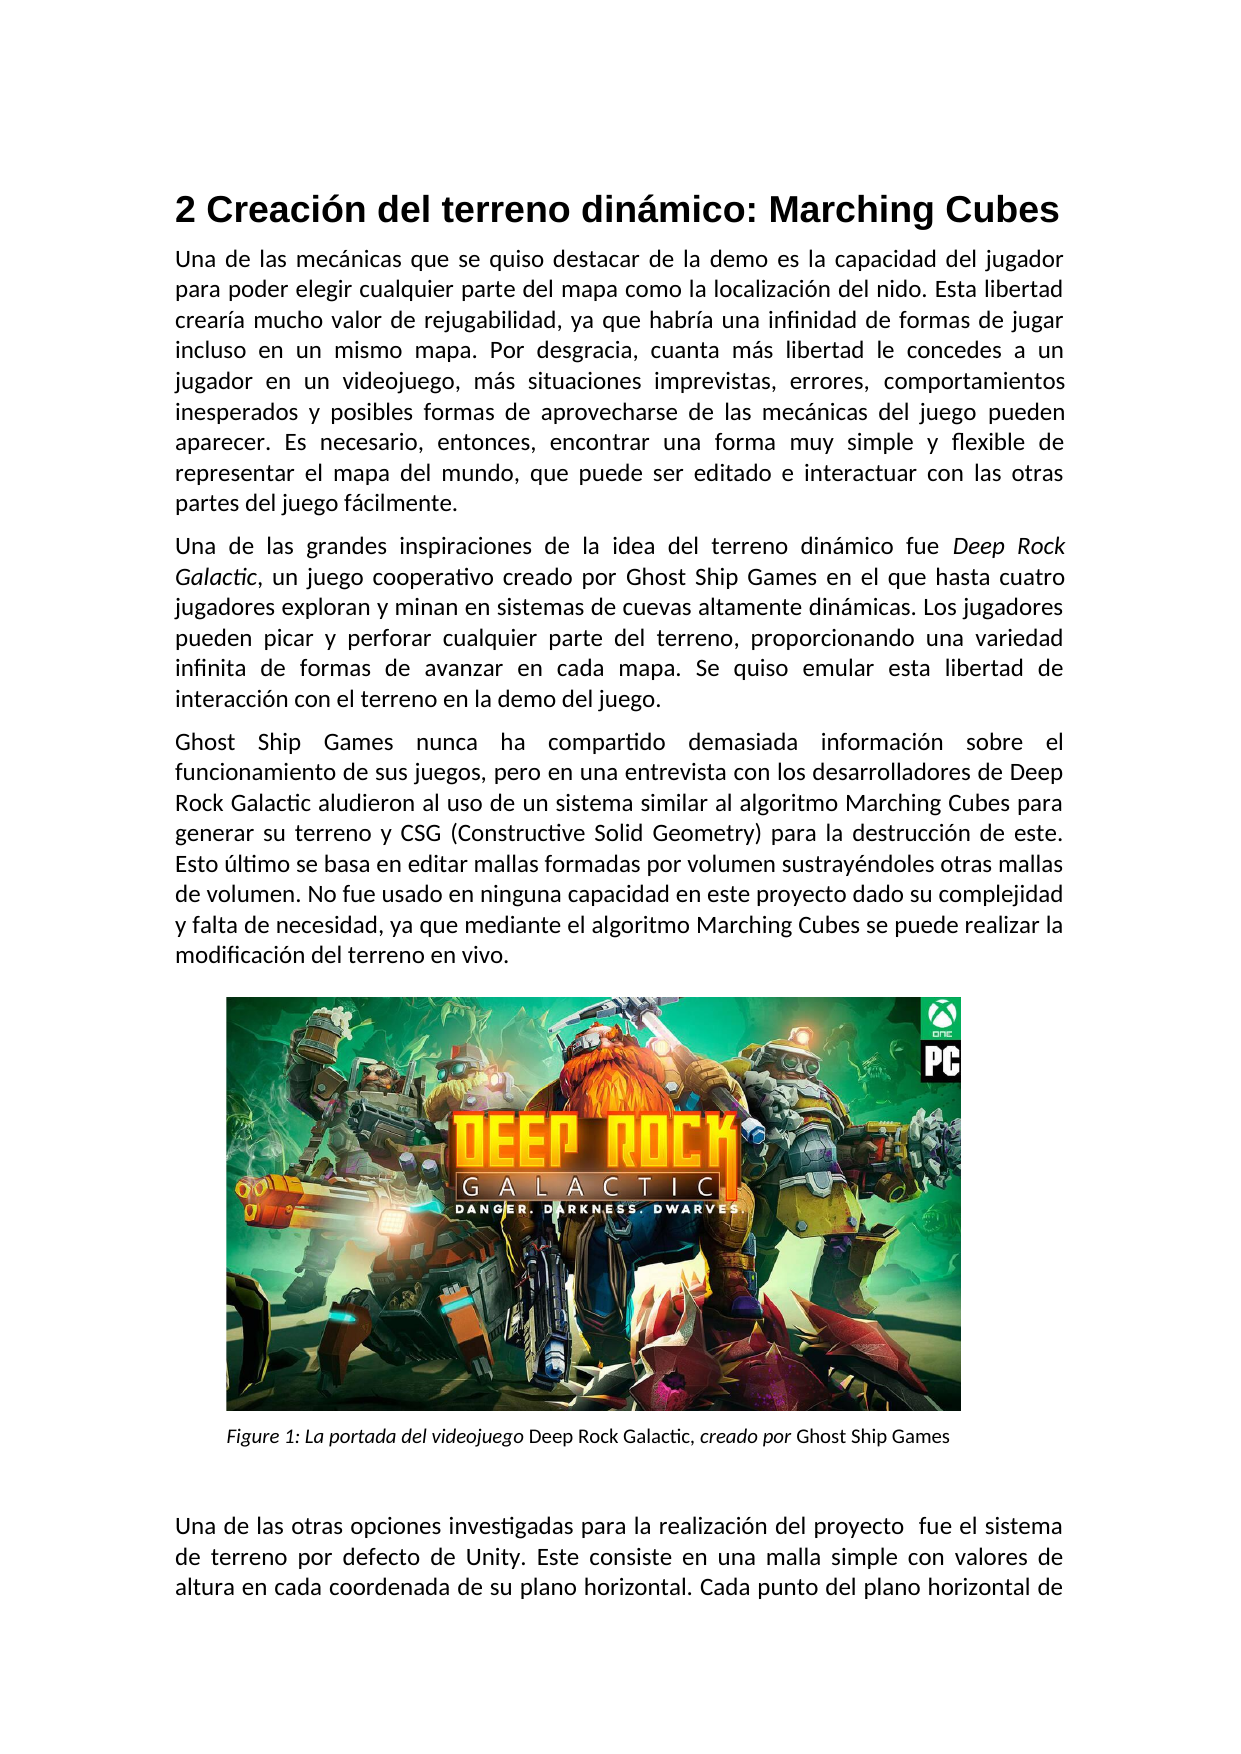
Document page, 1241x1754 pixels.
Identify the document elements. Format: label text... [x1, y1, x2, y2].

text Ghost Ship Games nunca ha compartido demasiada información sobre el funcionamiento de sus juegos, pero en una entrevista con los desarrolladores de Deep Rock Galactic aludieron al uso de un sistema similar al algoritmo Marching Cubes para generar su terreno y CSG (Constructive Solid Geometry) para la destrucción de este. Esto último se basa en editar mallas formadas por volumen sustrayéndoles otras mallas de volumen. No fue usado en ninguna capacidad en este proyecto dado su complejidad y falta de necesidad, ya que mediante el algoritmo Marching Cubes se puede realizar la modificación del terreno en vivo. [175, 726, 1065, 970]
text Una de las mecánicas que se quiso destacar de la demo es la capacidad del jugador para poder elegir cualquier parte del mapa como la localización del nido. Esta libertad crearía mucho valor de rejugabilidad, ya que habría una infinidad de formas de jugar incluso en un mismo mapa. Por desgracia, cuanta más libertad le concedes a un jugador en un videojuego, más situaciones imprevistas, errores, comportamientos inesperados y posibles formas de aprovecharse de las mecánicas del juego pueden aparecer. Es necesario, entonces, encontrar una forma muy simple y flexible de representar el mapa del mundo, que puede ser editado e interactuar con las otras partes del juego fácilmente. [175, 243, 1065, 518]
text Una de las otras opciones investigadas para la realización del proyecto fue el sistema de terreno por defecto de Unity. Este consiste en una malla simple con valores de altura en cada coordenada de su plano horizontal. Cada punto del plano horizontal de [175, 1510, 1065, 1602]
subtitle Creación del terreno dinámico: Marching Cubes [175, 187, 1065, 231]
text Una de las grandes inspiraciones de la idea del terreno dinámico fue Deep Rock Galactic, un juego cooperativo creado por Ghost Ship Games en el que hasta cuatro jugadores exploran y minan en sistemas de cuevas altamente dinámicas. Los jugadores pueden picar y perforar cualquier parte del terreno, proporcionando una variedad infinita de formas de avanzar en cada mapa. Se quiso emular esta libertad de interacción con el terreno en la demo del juego. [175, 530, 1065, 713]
text Figure 1: La portada del videojuego Deep Rock Galactic, creado por Ghost Ship Games [226, 1411, 961, 1449]
picture [226, 997, 961, 1411]
